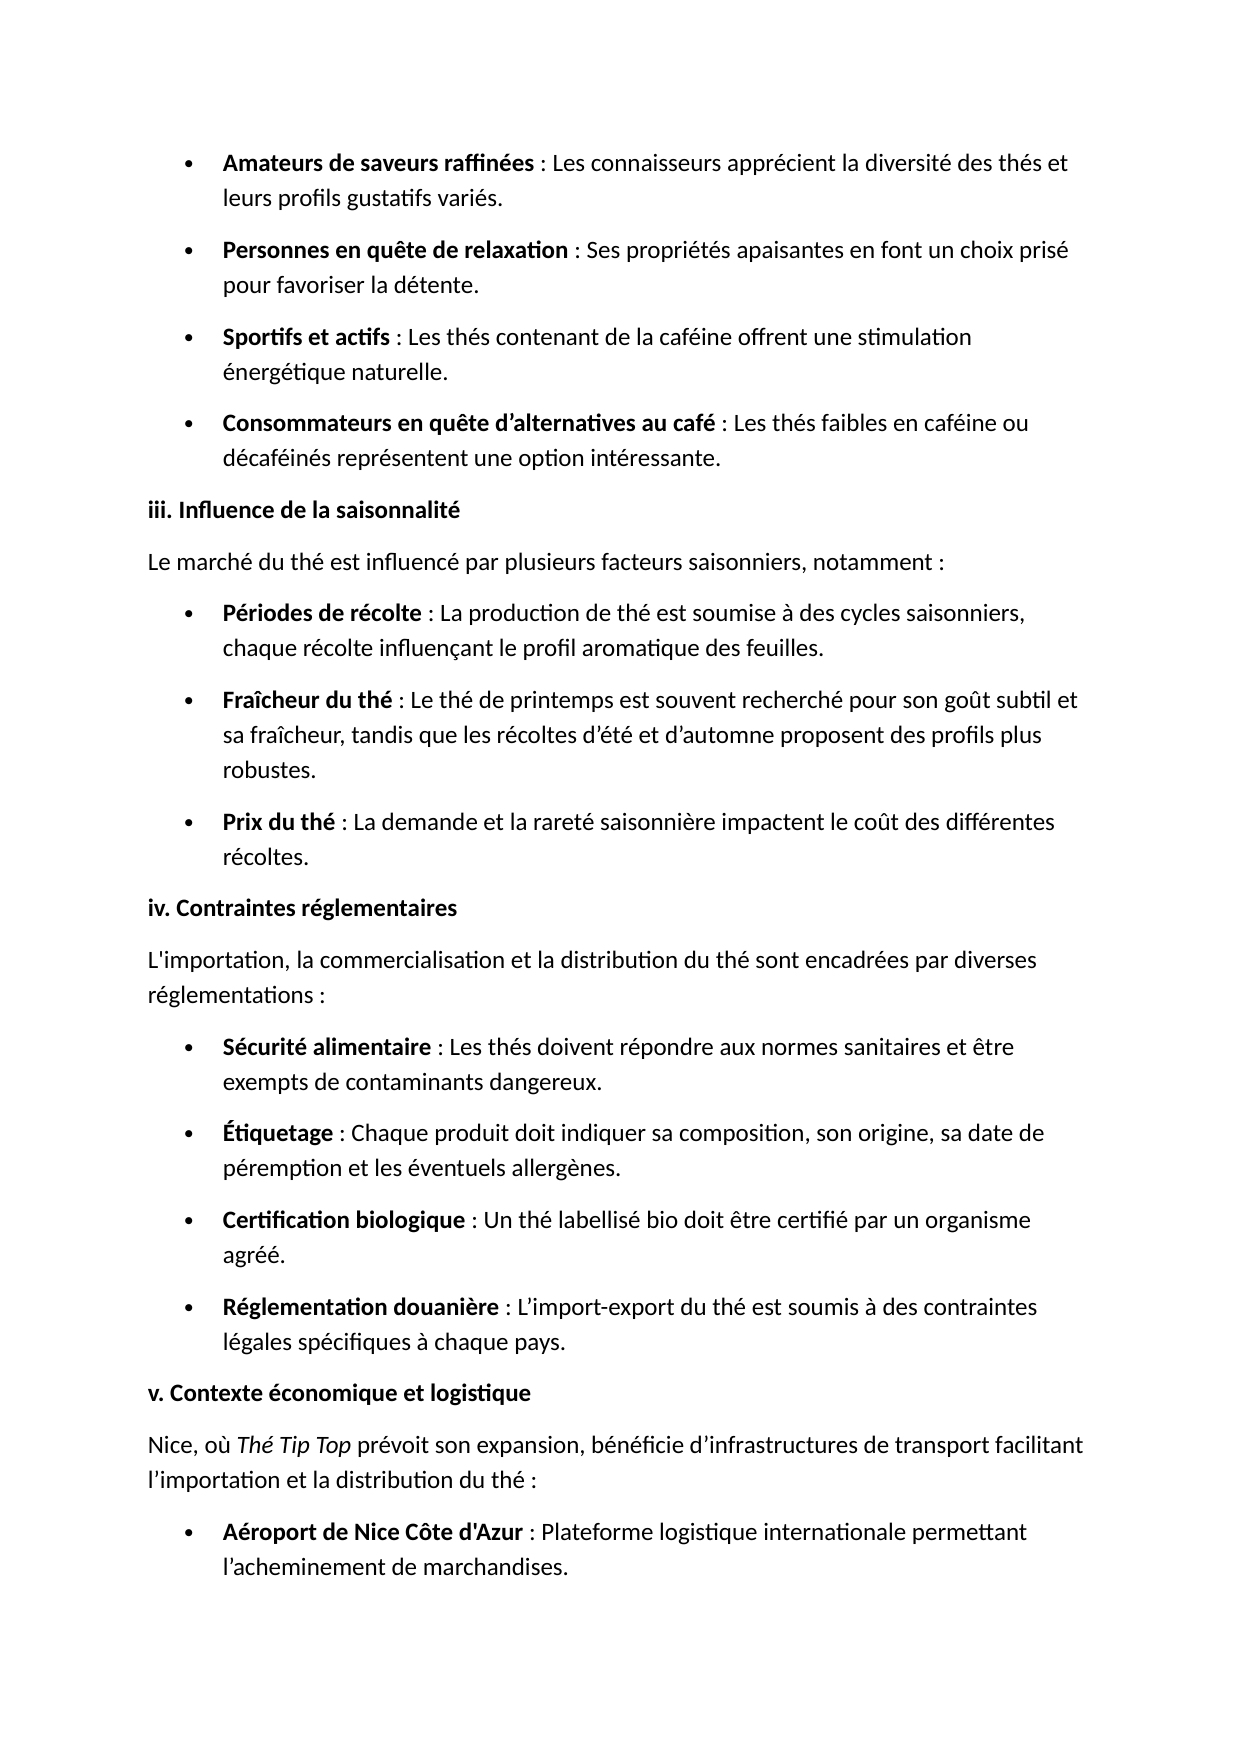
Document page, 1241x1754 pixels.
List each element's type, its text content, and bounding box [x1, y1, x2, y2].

list Étiquetage : Chaque produit doit indiquer sa composition, son origine, sa date de péremption et les éventuels allergènes. [185, 1118, 1093, 1183]
list Aéroport de Nice Côte d'Azur : Plateforme logistique internationale permettant l’acheminement de marchandises. [185, 1516, 1093, 1581]
list Périodes de récolte : La production de thé est soumise à des cycles saisonniers, chaque récolte influençant le profil aromatique des feuilles. [185, 598, 1093, 663]
list Sportifs et actifs : Les thés contenant de la caféine offrent une stimulation énergétique naturelle. [185, 321, 1093, 386]
text iii. Influence de la saisonnalité [148, 494, 1093, 525]
list Sécurité alimentaire : Les thés doivent répondre aux normes sanitaires et être exempts de contaminants dangereux. [185, 1031, 1093, 1096]
list Amateurs de saveurs raffinées : Les connaisseurs apprécient la diversité des thés et leurs profils gustatifs variés. [185, 148, 1093, 213]
text Le marché du thé est influencé par plusieurs facteurs saisonniers, notamment : [148, 546, 1093, 576]
list Consommateurs en quête d’alternatives au café : Les thés faibles en caféine ou décaféinés représentent une option intéressante. [185, 408, 1093, 473]
list Prix du thé : La demande et la rareté saisonnière impactent le coût des différentes récoltes. [185, 806, 1093, 871]
list Personnes en quête de relaxation : Ses propriétés apaisantes en font un choix prisé pour favoriser la détente. [185, 234, 1093, 300]
text L'importation, la commercialisation et la distribution du thé sont encadrées par diverses réglementations : [148, 944, 1093, 1010]
text v. Contexte économique et logistique [148, 1378, 1093, 1408]
text Nice, où Thé Tip Top prévoit son expansion, bénéficie d’infrastructures de transport facilitant l’importation et la distribution du thé : [148, 1429, 1093, 1495]
text iv. Contraintes réglementaires [148, 893, 1093, 923]
list Certification biologique : Un thé labellisé bio doit être certifié par un organisme agréé. [185, 1204, 1093, 1270]
list Réglementation douanière : L’import-export du thé est soumis à des contraintes légales spécifiques à chaque pays. [185, 1291, 1093, 1356]
list Fraîcheur du thé : Le thé de printemps est souvent recherché pour son goût subtil et sa fraîcheur, tandis que les récoltes d’été et d’automne proposent des profils plus robustes. [185, 684, 1093, 785]
